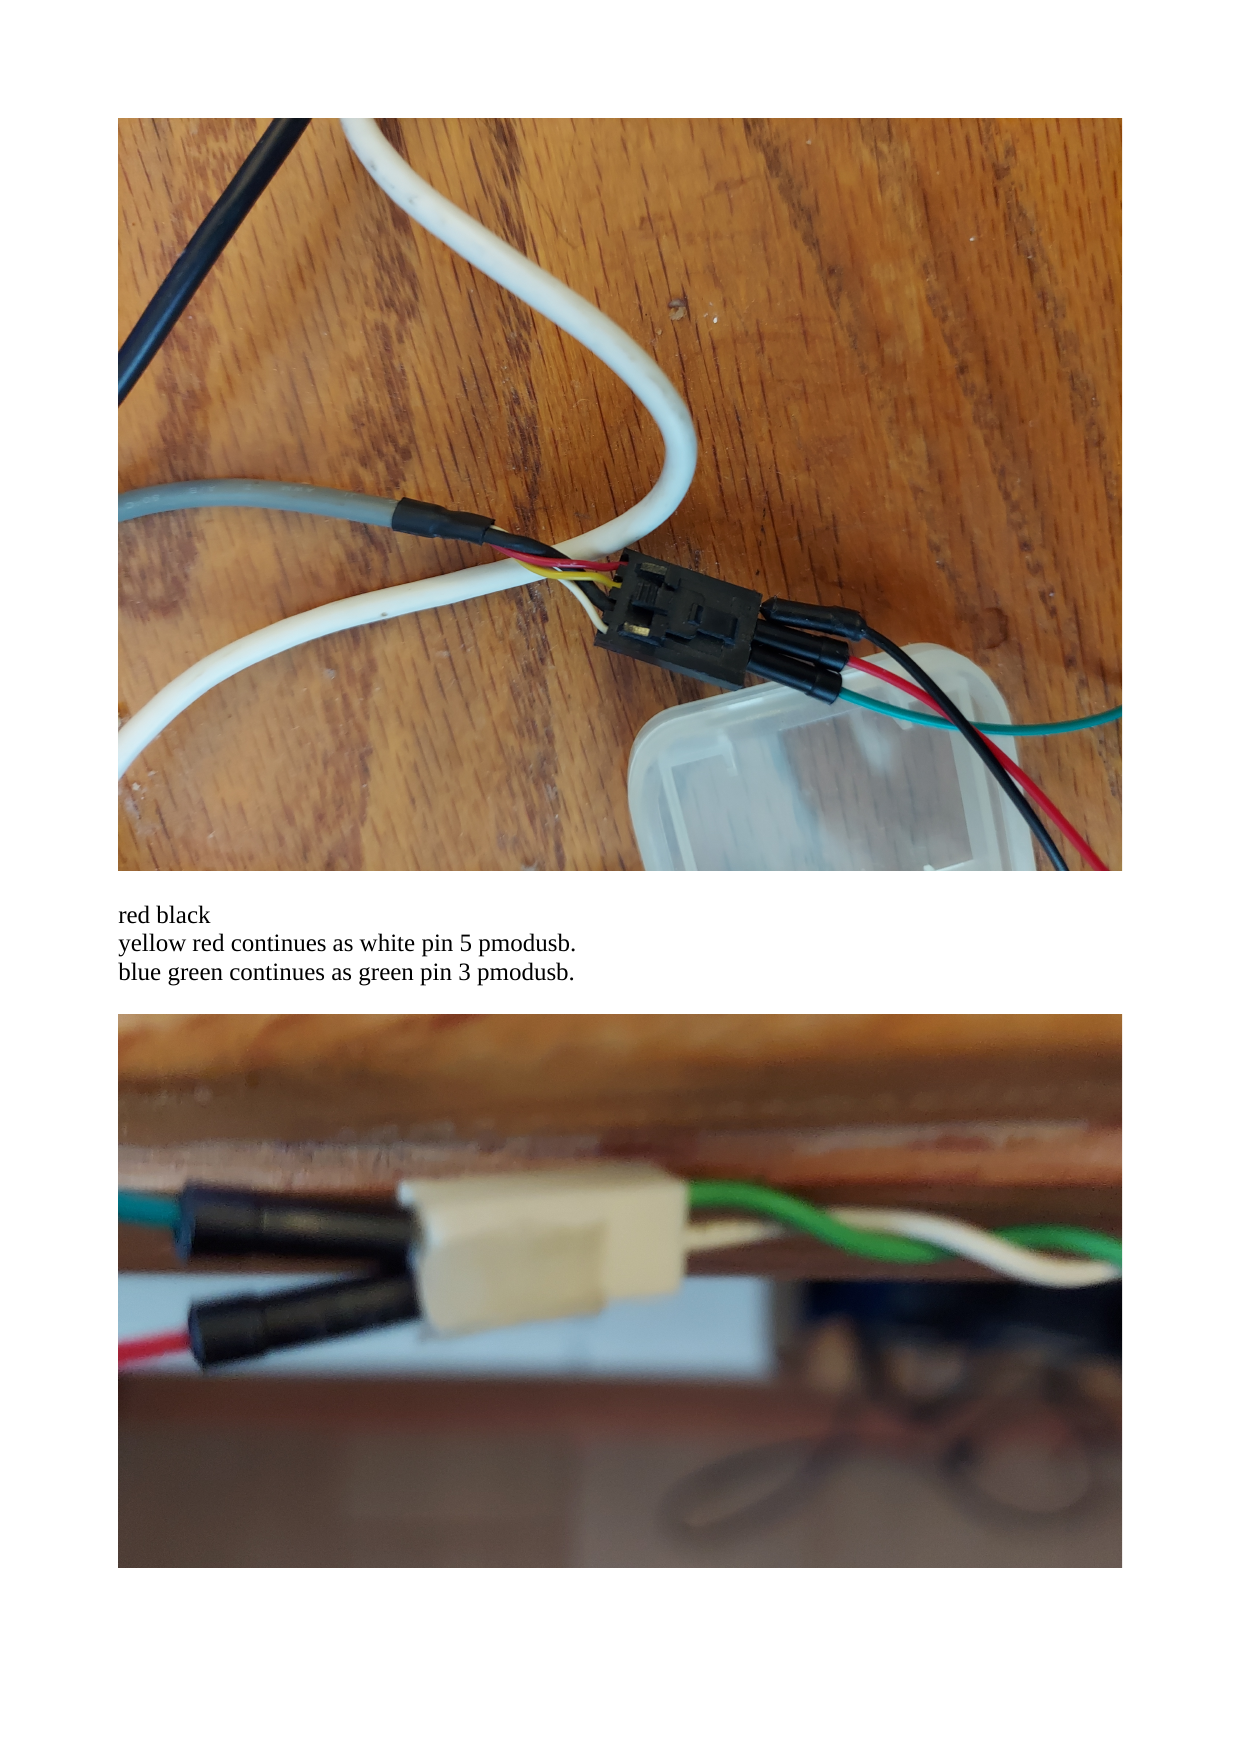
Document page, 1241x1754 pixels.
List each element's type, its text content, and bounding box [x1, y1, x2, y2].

text red black [118, 900, 1122, 928]
text blue green continues as green pin 3 pmodusb. [118, 957, 1122, 986]
picture [118, 118, 1123, 871]
picture [118, 1014, 1123, 1568]
text yellow red continues as white pin 5 pmodusb. [118, 928, 1122, 957]
